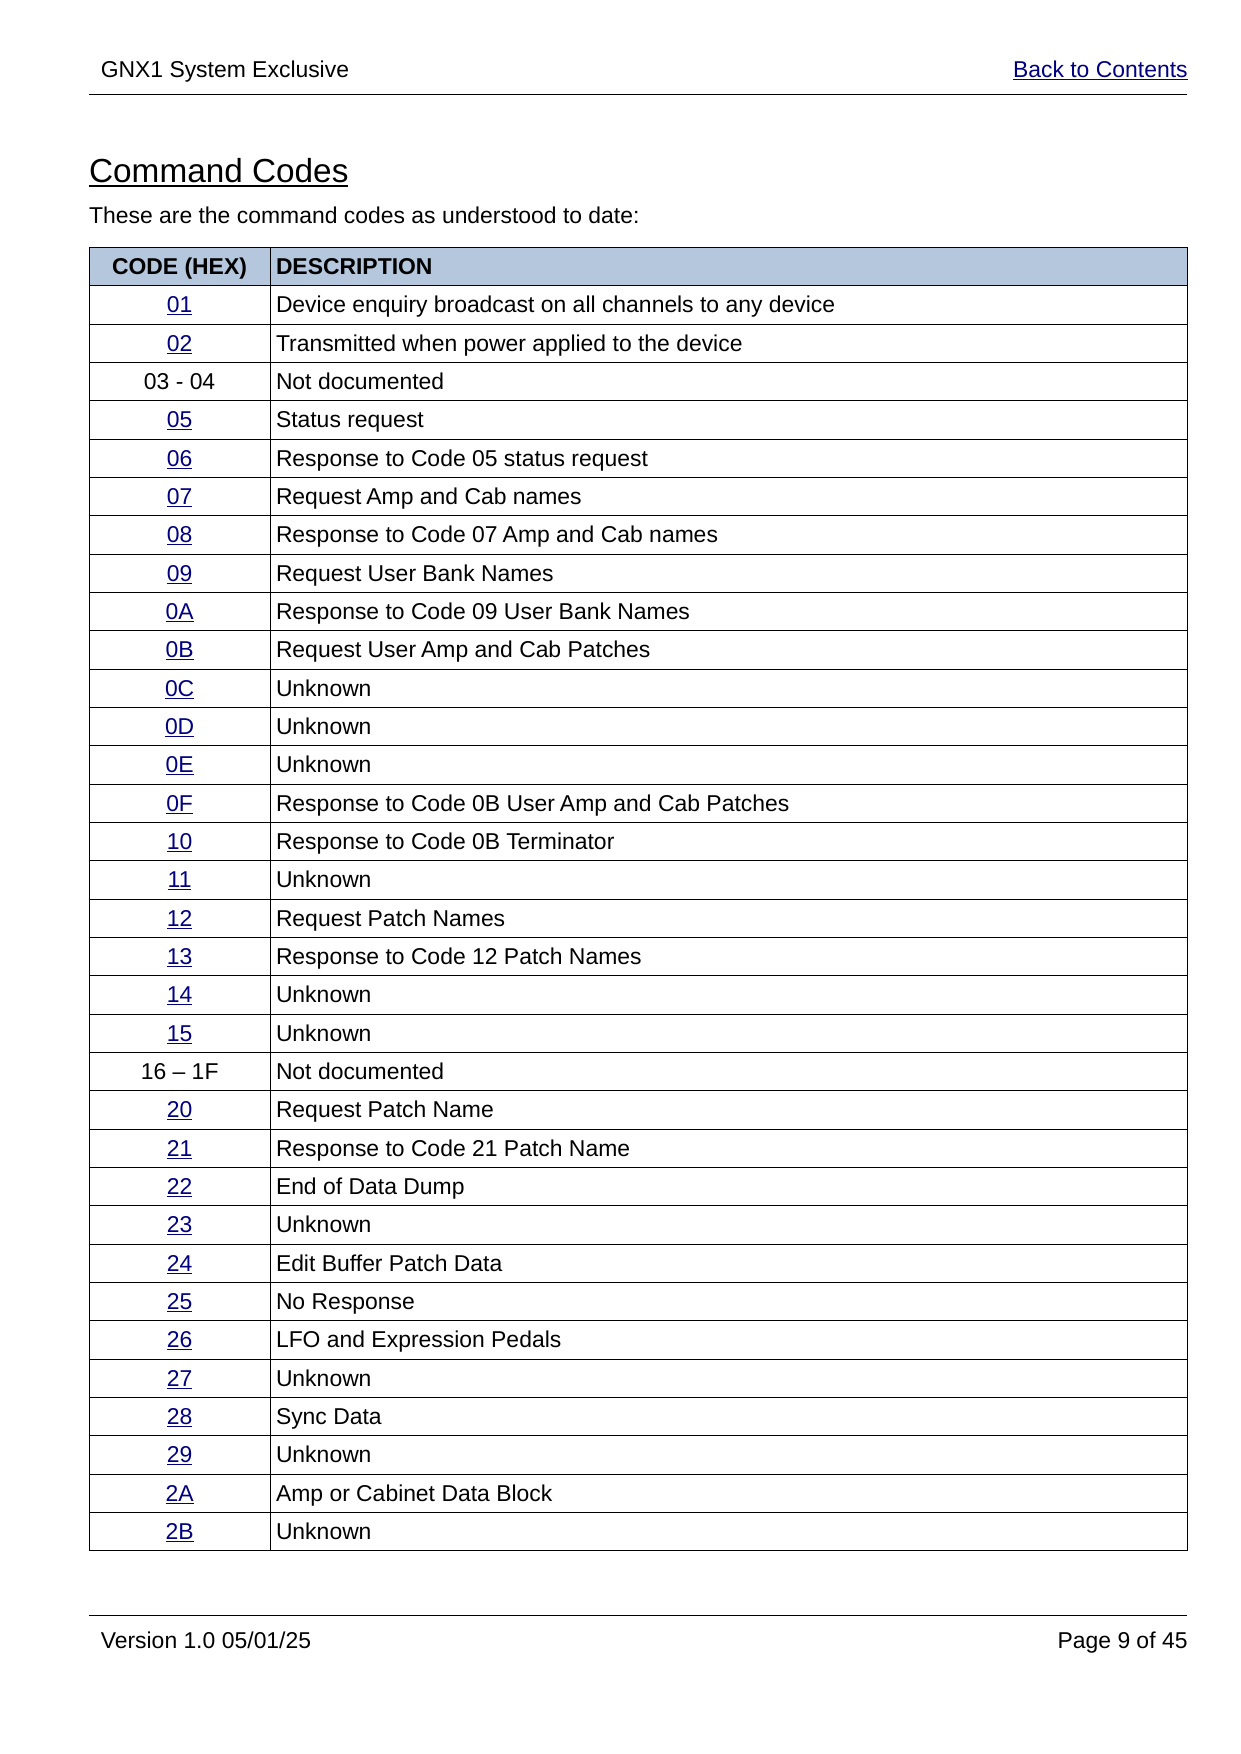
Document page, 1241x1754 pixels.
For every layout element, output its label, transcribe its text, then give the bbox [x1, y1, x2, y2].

table_cell 05 [90, 401, 270, 439]
table_cell Not documented [271, 1053, 1187, 1090]
table_cell Unknown [271, 746, 1187, 784]
table_cell Unknown [271, 1015, 1187, 1052]
table_cell Request Amp and Cab names [271, 478, 1187, 515]
table_cell Sync Data [271, 1398, 1187, 1435]
table_cell Unknown [271, 1206, 1187, 1244]
table_cell Response to Code 09 User Bank Names [271, 593, 1187, 630]
table_cell 13 [90, 938, 270, 975]
table_cell Request Patch Names [271, 900, 1187, 937]
table_cell 02 [90, 325, 270, 362]
table_cell 03 - 04 [90, 363, 270, 400]
table_cell 21 [90, 1130, 270, 1167]
table_cell 0E [90, 746, 270, 784]
table_cell End of Data Dump [271, 1168, 1187, 1205]
table_cell 16 – 1F [90, 1053, 270, 1090]
table_cell Unknown [271, 1436, 1187, 1474]
table_cell 0F [90, 785, 270, 822]
table_cell Unknown [271, 1360, 1187, 1397]
table_cell Response to Code 12 Patch Names [271, 938, 1187, 975]
table_cell 24 [90, 1245, 270, 1282]
table_cell 2B [90, 1513, 270, 1550]
table_cell No Response [271, 1283, 1187, 1320]
table_cell Device enquiry broadcast on all channels to any device [271, 286, 1187, 324]
table_cell Response to Code 05 status request [271, 440, 1187, 477]
table_cell Response to Code 21 Patch Name [271, 1130, 1187, 1167]
table_cell Status request [271, 401, 1187, 439]
text These are the command codes as understood to date: [89, 202, 1187, 229]
table_cell Transmitted when power applied to the device [271, 325, 1187, 362]
table_cell 26 [90, 1321, 270, 1359]
table_cell 29 [90, 1436, 270, 1474]
table_cell 0A [90, 593, 270, 630]
table_cell 0B [90, 631, 270, 669]
table_cell 07 [90, 478, 270, 515]
table_cell 14 [90, 976, 270, 1014]
table_cell 28 [90, 1398, 270, 1435]
table_cell Amp or Cabinet Data Block [271, 1475, 1187, 1512]
table_cell 27 [90, 1360, 270, 1397]
table_cell Request User Amp and Cab Patches [271, 631, 1187, 669]
table_header Code (Hex) [90, 248, 270, 285]
table_header Description [271, 248, 1187, 285]
table_cell LFO and Expression Pedals [271, 1321, 1187, 1359]
table_cell Response to Code 0B User Amp and Cab Patches [271, 785, 1187, 822]
table_cell Edit Buffer Patch Data [271, 1245, 1187, 1282]
table_cell 10 [90, 823, 270, 860]
table_cell 25 [90, 1283, 270, 1320]
subtitle Command Codes [89, 151, 1187, 190]
table_cell Unknown [271, 1513, 1187, 1550]
table_cell 08 [90, 516, 270, 554]
table_cell 11 [90, 861, 270, 899]
table_cell Unknown [271, 670, 1187, 707]
table_cell Request Patch Name [271, 1091, 1187, 1129]
table_cell Not documented [271, 363, 1187, 400]
table_cell 22 [90, 1168, 270, 1205]
table_cell 2A [90, 1475, 270, 1512]
table_cell 0C [90, 670, 270, 707]
table_cell Request User Bank Names [271, 555, 1187, 592]
table_cell 0D [90, 708, 270, 745]
table_cell 20 [90, 1091, 270, 1129]
table_cell Unknown [271, 861, 1187, 899]
table_cell 12 [90, 900, 270, 937]
table_cell 15 [90, 1015, 270, 1052]
table_cell 06 [90, 440, 270, 477]
table_cell Response to Code 07 Amp and Cab names [271, 516, 1187, 554]
table_cell 01 [90, 286, 270, 324]
table_cell 23 [90, 1206, 270, 1244]
table_cell Unknown [271, 708, 1187, 745]
table_cell 09 [90, 555, 270, 592]
table_cell Response to Code 0B Terminator [271, 823, 1187, 860]
table_cell Unknown [271, 976, 1187, 1014]
